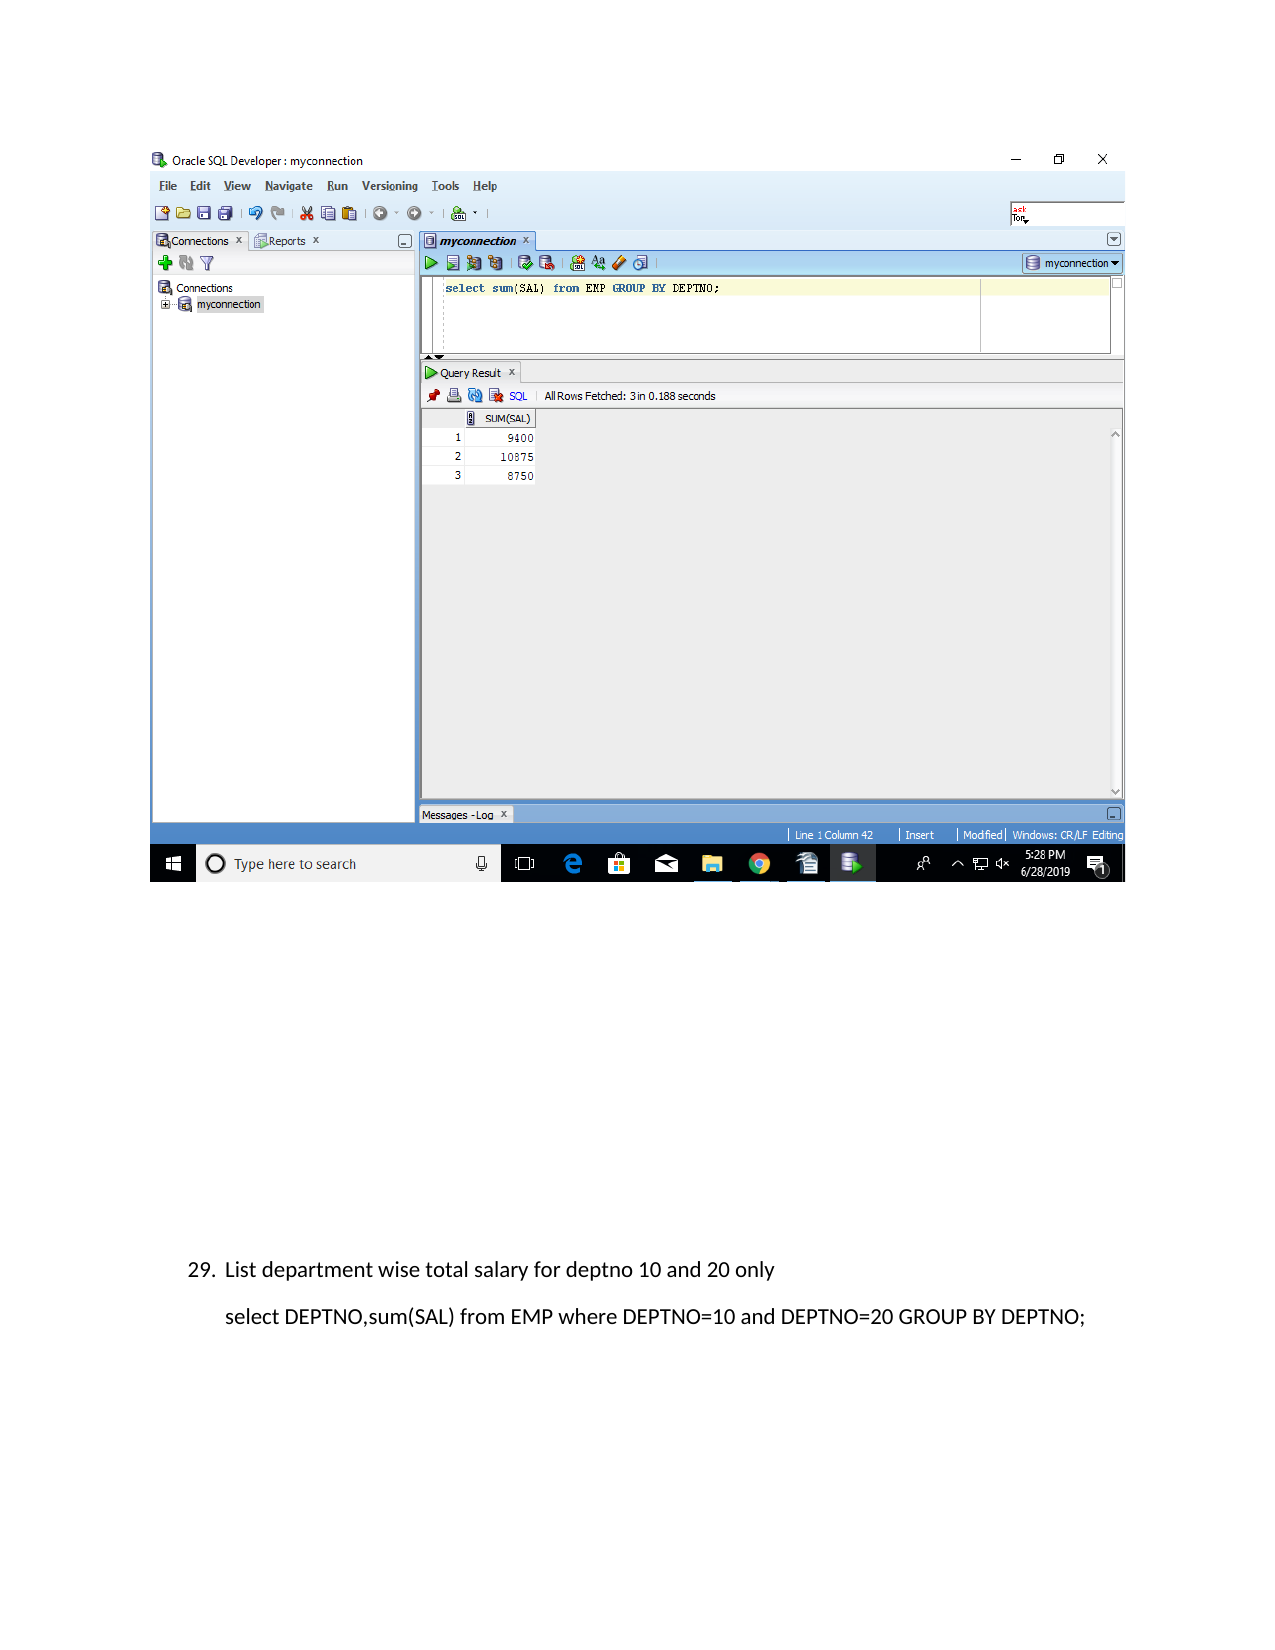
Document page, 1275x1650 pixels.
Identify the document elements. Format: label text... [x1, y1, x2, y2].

list List department wise total salary for deptno 10 and 20 only [187, 1256, 1125, 1284]
list select DEPTNO,sum(SAL) from EMP where DEPTNO=10 and DEPTNO=20 GROUP BY DEPTNO; [187, 1302, 1125, 1330]
picture [150, 150, 1125, 882]
